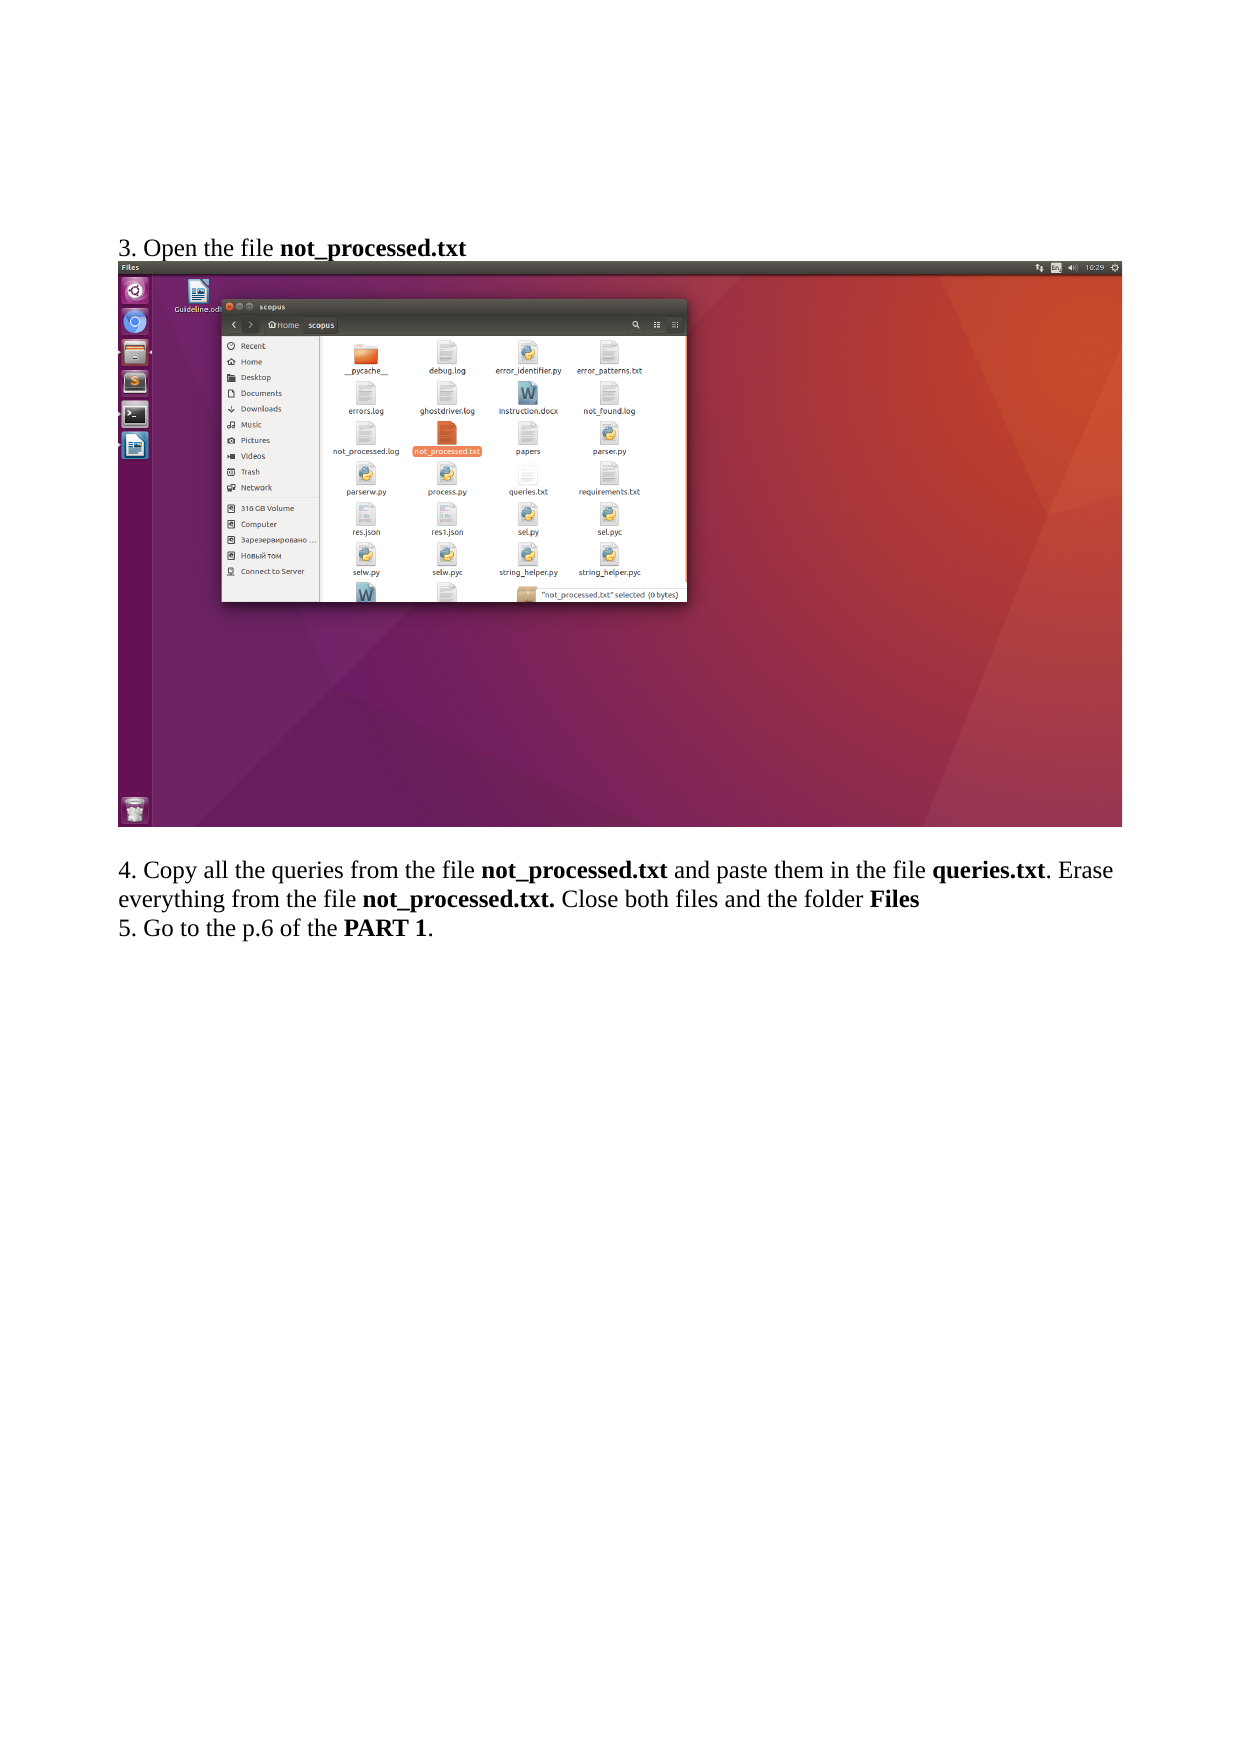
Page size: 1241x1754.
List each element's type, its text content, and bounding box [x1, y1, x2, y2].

text 3. Open the file not_processed.txt [118, 233, 1122, 261]
picture [118, 261, 1123, 827]
text 5. Go to the p.6 of the PART 1. [118, 913, 1122, 942]
text 4. Copy all the queries from the file not_processed.txt and paste them in the file queries.txt. Erase everything from the file not_processed.txt. Close both files and the folder Files [118, 855, 1122, 913]
